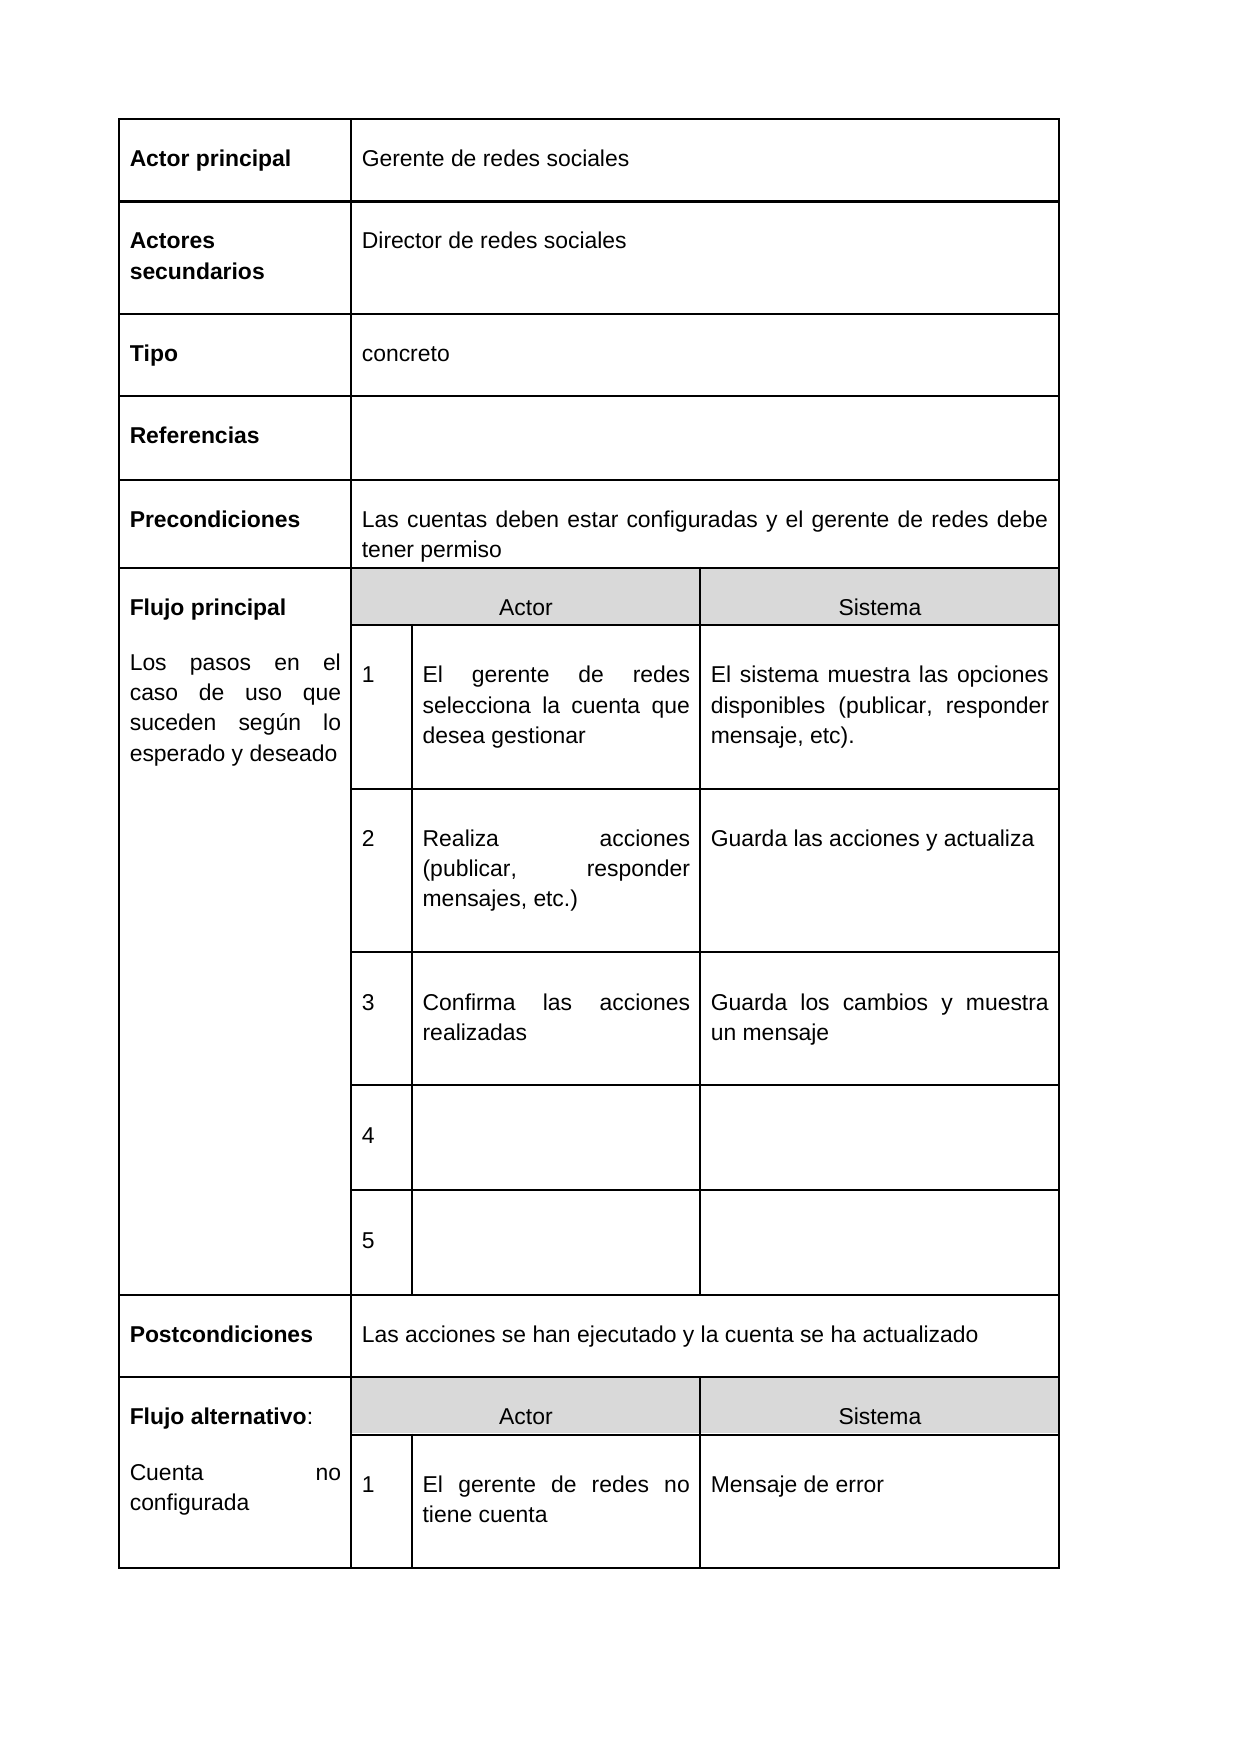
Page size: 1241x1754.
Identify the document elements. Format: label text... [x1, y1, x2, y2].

table_cell Postcondiciones [120, 1296, 350, 1376]
table_cell 4 [352, 1086, 411, 1189]
table_cell Mensaje de error [701, 1436, 1058, 1567]
table_cell El gerente de redes selecciona la cuenta que desea gestionar [413, 626, 699, 787]
table_cell Flujo principal Los pasos en el caso de uso que suceden según lo esperado y deseado [120, 569, 350, 1294]
table_cell [413, 1191, 699, 1294]
table_cell Director de redes sociales [352, 203, 1058, 313]
table_cell Precondiciones [120, 481, 350, 567]
table_cell Confirma las acciones realizadas [413, 953, 699, 1084]
table_cell 1 [352, 626, 411, 787]
table_cell Actor principal [120, 120, 350, 200]
table_cell [701, 1191, 1058, 1294]
table_cell El gerente de redes no tiene cuenta [413, 1436, 699, 1567]
table_cell concreto [352, 315, 1058, 395]
table_cell 3 [352, 953, 411, 1084]
table_cell 2 [352, 790, 411, 951]
table_cell Las acciones se han ejecutado y la cuenta se ha actualizado [352, 1296, 1058, 1376]
table_cell Realiza acciones (publicar, responder mensajes, etc.) [413, 790, 699, 951]
table_cell [352, 397, 1058, 479]
table_cell 5 [352, 1191, 411, 1294]
table_cell [701, 1086, 1058, 1189]
table_cell [413, 1086, 699, 1189]
table_cell Flujo alternativo: Cuenta no configurada [120, 1378, 350, 1567]
table_cell Las cuentas deben estar configuradas y el gerente de redes debe tener permiso [352, 481, 1058, 567]
table_cell Sistema [701, 569, 1058, 624]
table_cell Referencias [120, 397, 350, 479]
table_cell El sistema muestra las opciones disponibles (publicar, responder mensaje, etc). [701, 626, 1058, 787]
table_cell Tipo [120, 315, 350, 395]
table_cell Gerente de redes sociales [352, 120, 1058, 200]
table_cell Sistema [701, 1378, 1058, 1433]
table_cell 1 [352, 1436, 411, 1567]
table_cell Guarda los cambios y muestra un mensaje [701, 953, 1058, 1084]
table_cell Actor [352, 1378, 699, 1433]
table_cell Guarda las acciones y actualiza [701, 790, 1058, 951]
table_cell Actor [352, 569, 699, 624]
table_cell Actores secundarios [120, 203, 350, 313]
